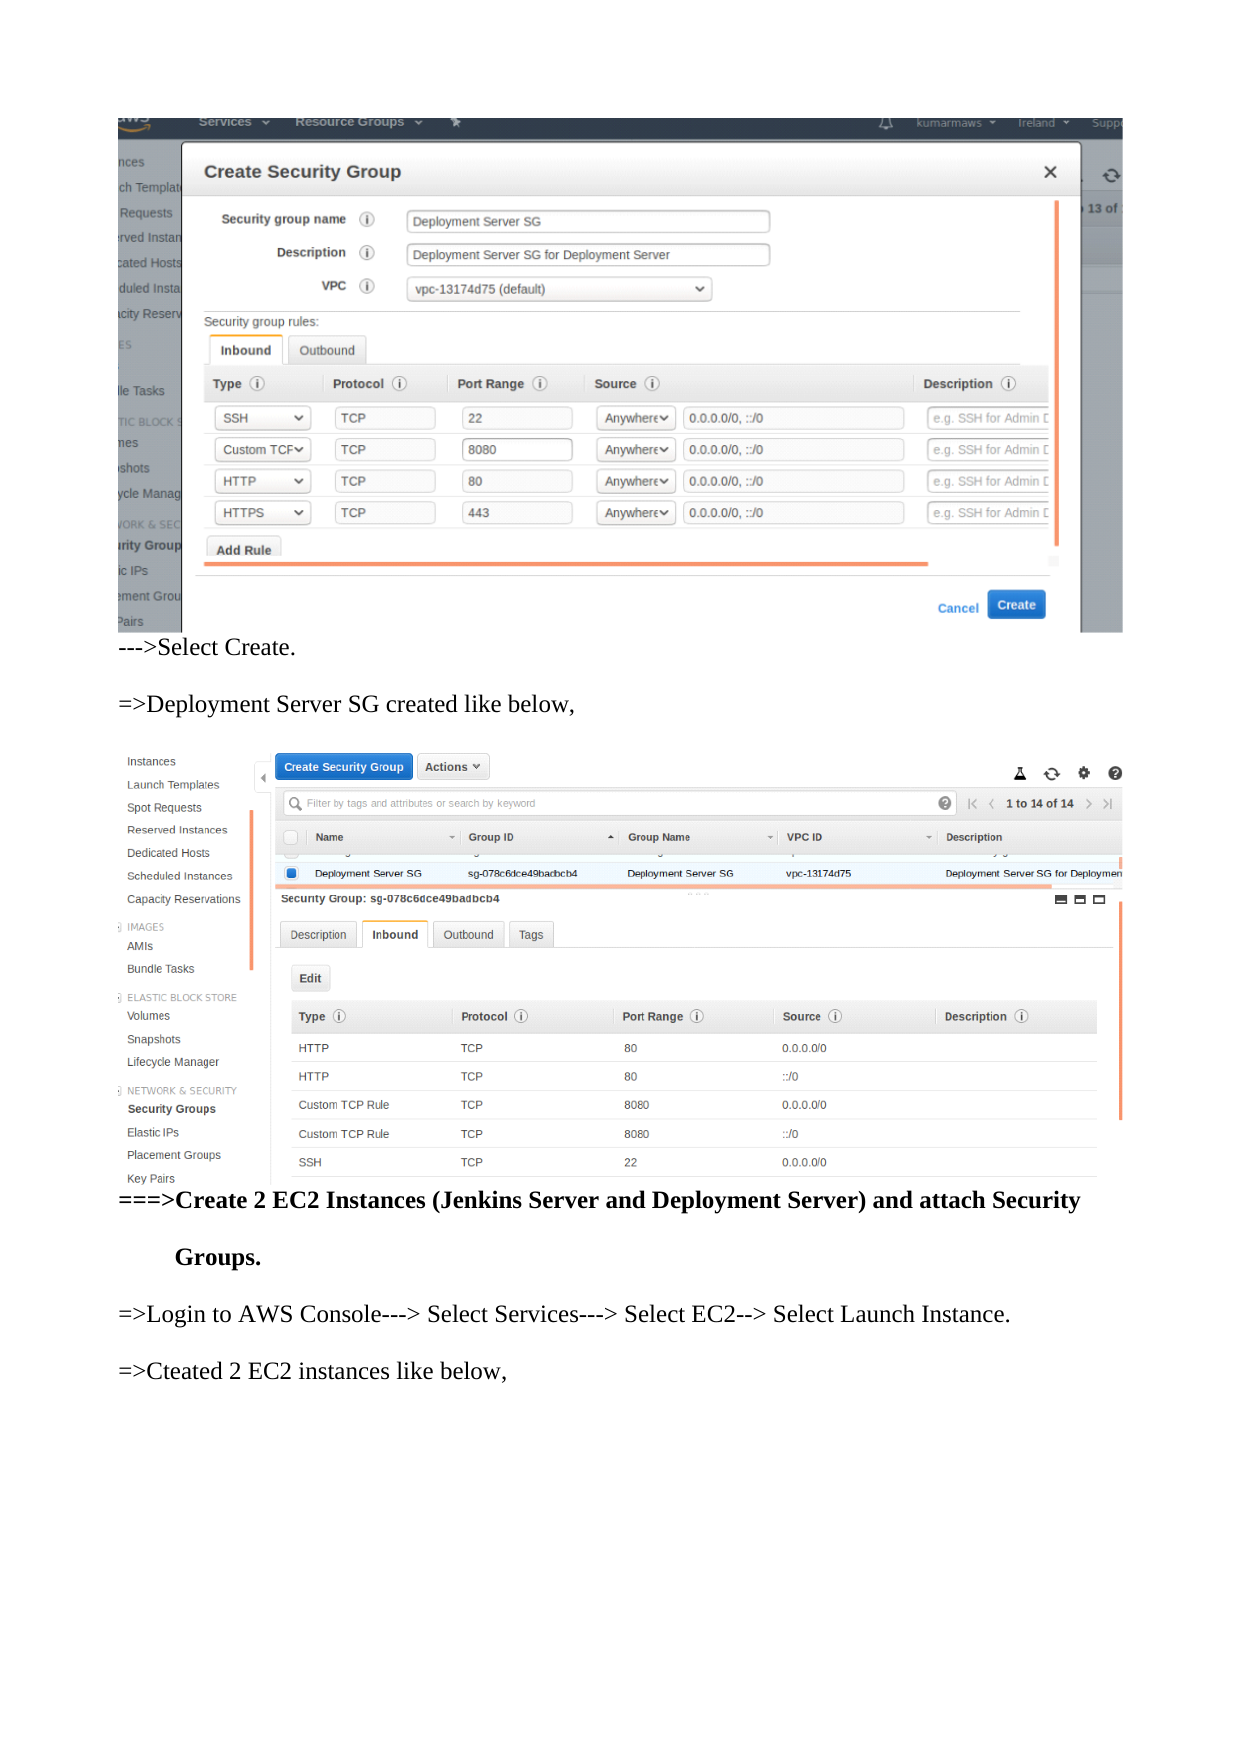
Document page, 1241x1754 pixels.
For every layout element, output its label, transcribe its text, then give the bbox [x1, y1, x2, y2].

text ===>Create 2 EC2 Instances (Jenkins Server and Deployment Server) and attach Security [118, 1185, 1122, 1213]
text Groups. [118, 1242, 1122, 1271]
text =>Deployment Server SG created like below, [118, 689, 1122, 718]
text =>Login to AWS Console---> Select Services---> Select EC2--> Select Launch Instance. [118, 1299, 1122, 1328]
text --->Select Create. [118, 633, 1122, 661]
text =>Cteated 2 EC2 instances like below, [118, 1356, 1122, 1384]
